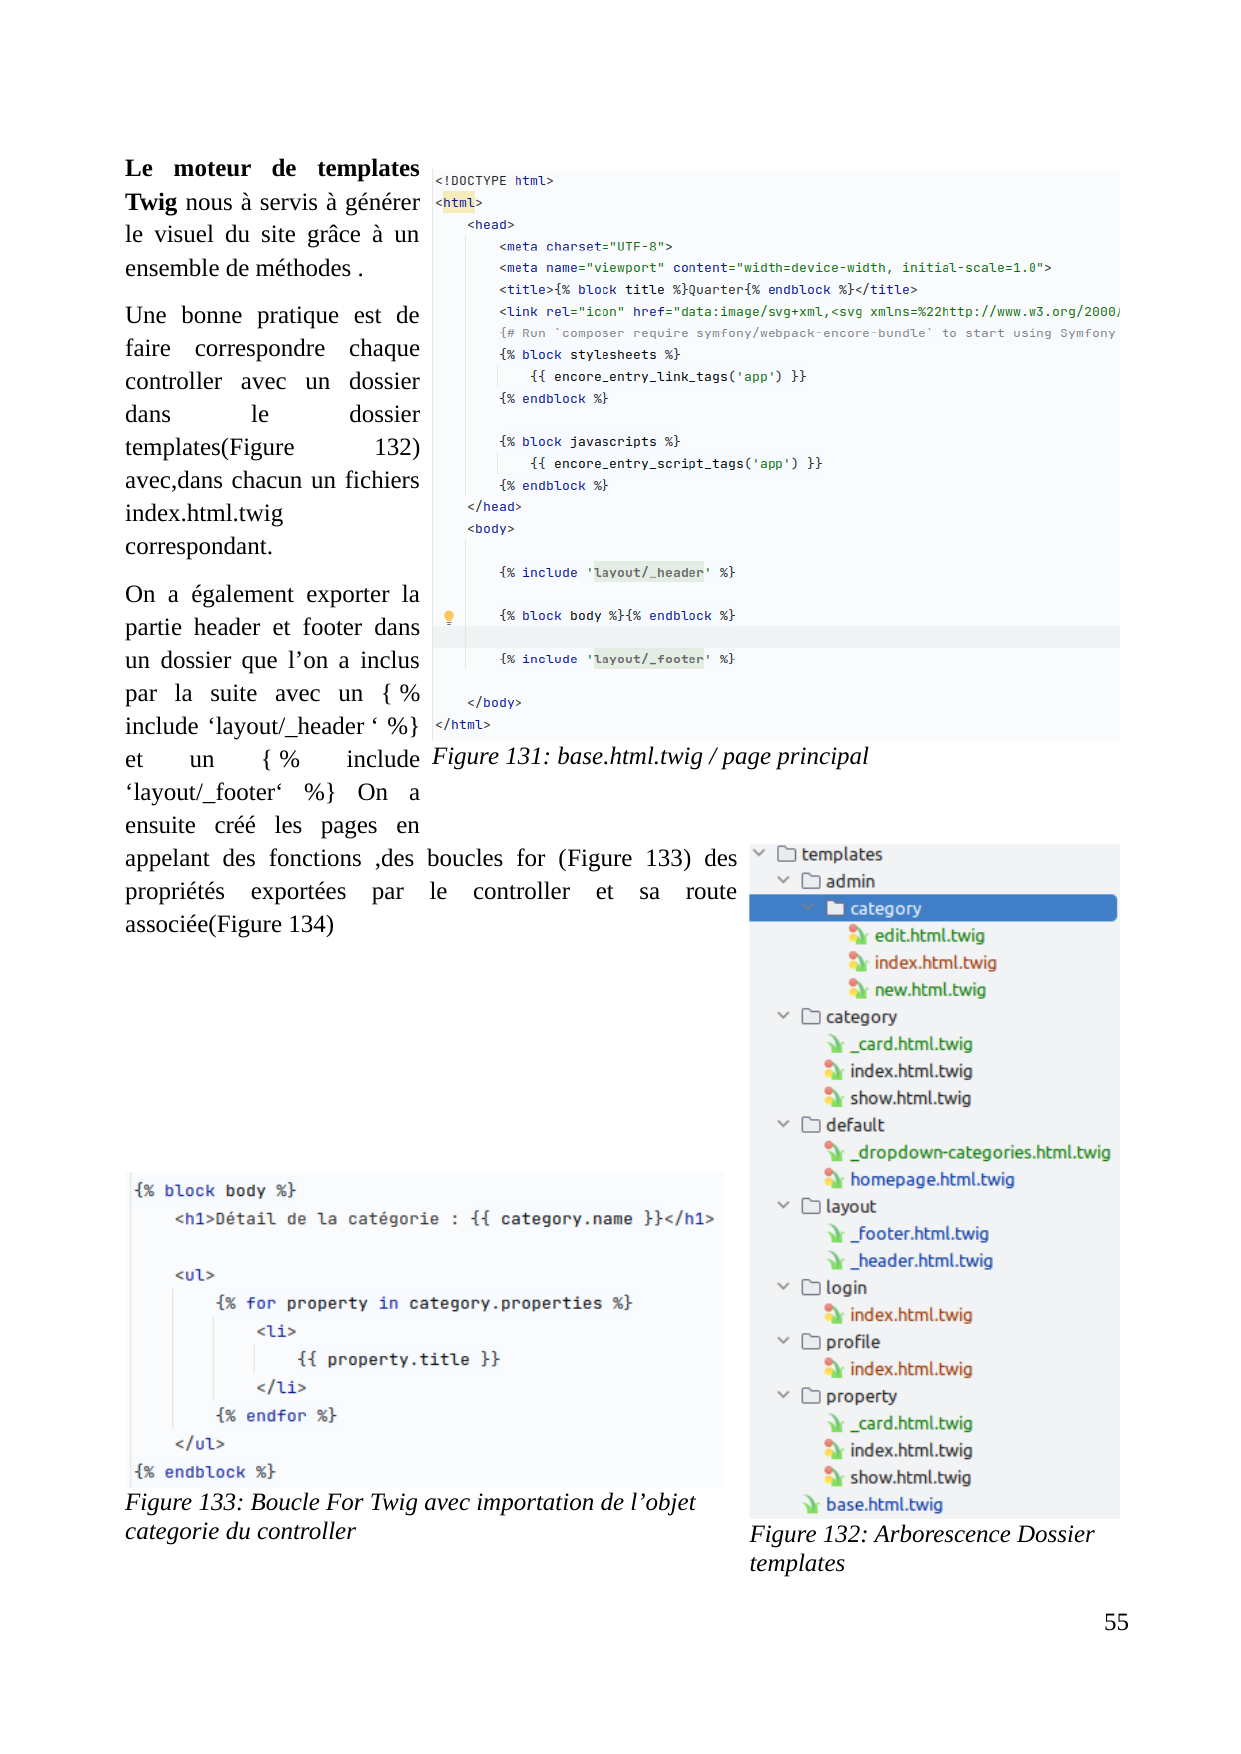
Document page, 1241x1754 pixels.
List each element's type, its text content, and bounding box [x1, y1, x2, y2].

picture [125, 1172, 724, 1488]
text [432, 769, 1120, 832]
text Figure 133: Boucle For Twig avec importation de l’objet categorie du controller [125, 1488, 723, 1545]
text Figure 131: base.html.twig / page principal [432, 741, 1120, 769]
text [125, 1160, 723, 1172]
text Le moteur de templates Twig nous à servis à générer le visuel du site grâce à un ensemble de méthodes . [125, 153, 1123, 281]
picture [749, 844, 1120, 1519]
text Une bonne pratique est de faire correspondre chaque controller avec un dossier dans le dossier templates(Figure 132) avec,dans chacun un fichiers index.html.twig correspondant. [125, 300, 431, 560]
text Figure 132: Arborescence Dossier templates [749, 1519, 1120, 1576]
text On a également exporter la partie header et footer dans un dossier que l’on a inclus par la suite avec un { % include ‘layout/_header ‘ %} et un { % include ‘layout/_footer‘ %} On a ensuite créé les pages en appelant des fonctions ,des boucles for (Figure 133) des propriétés exportées par le controller et sa route associée(Figure 134) [125, 579, 1123, 938]
picture [431, 169, 1120, 741]
text [125, 1545, 723, 1570]
